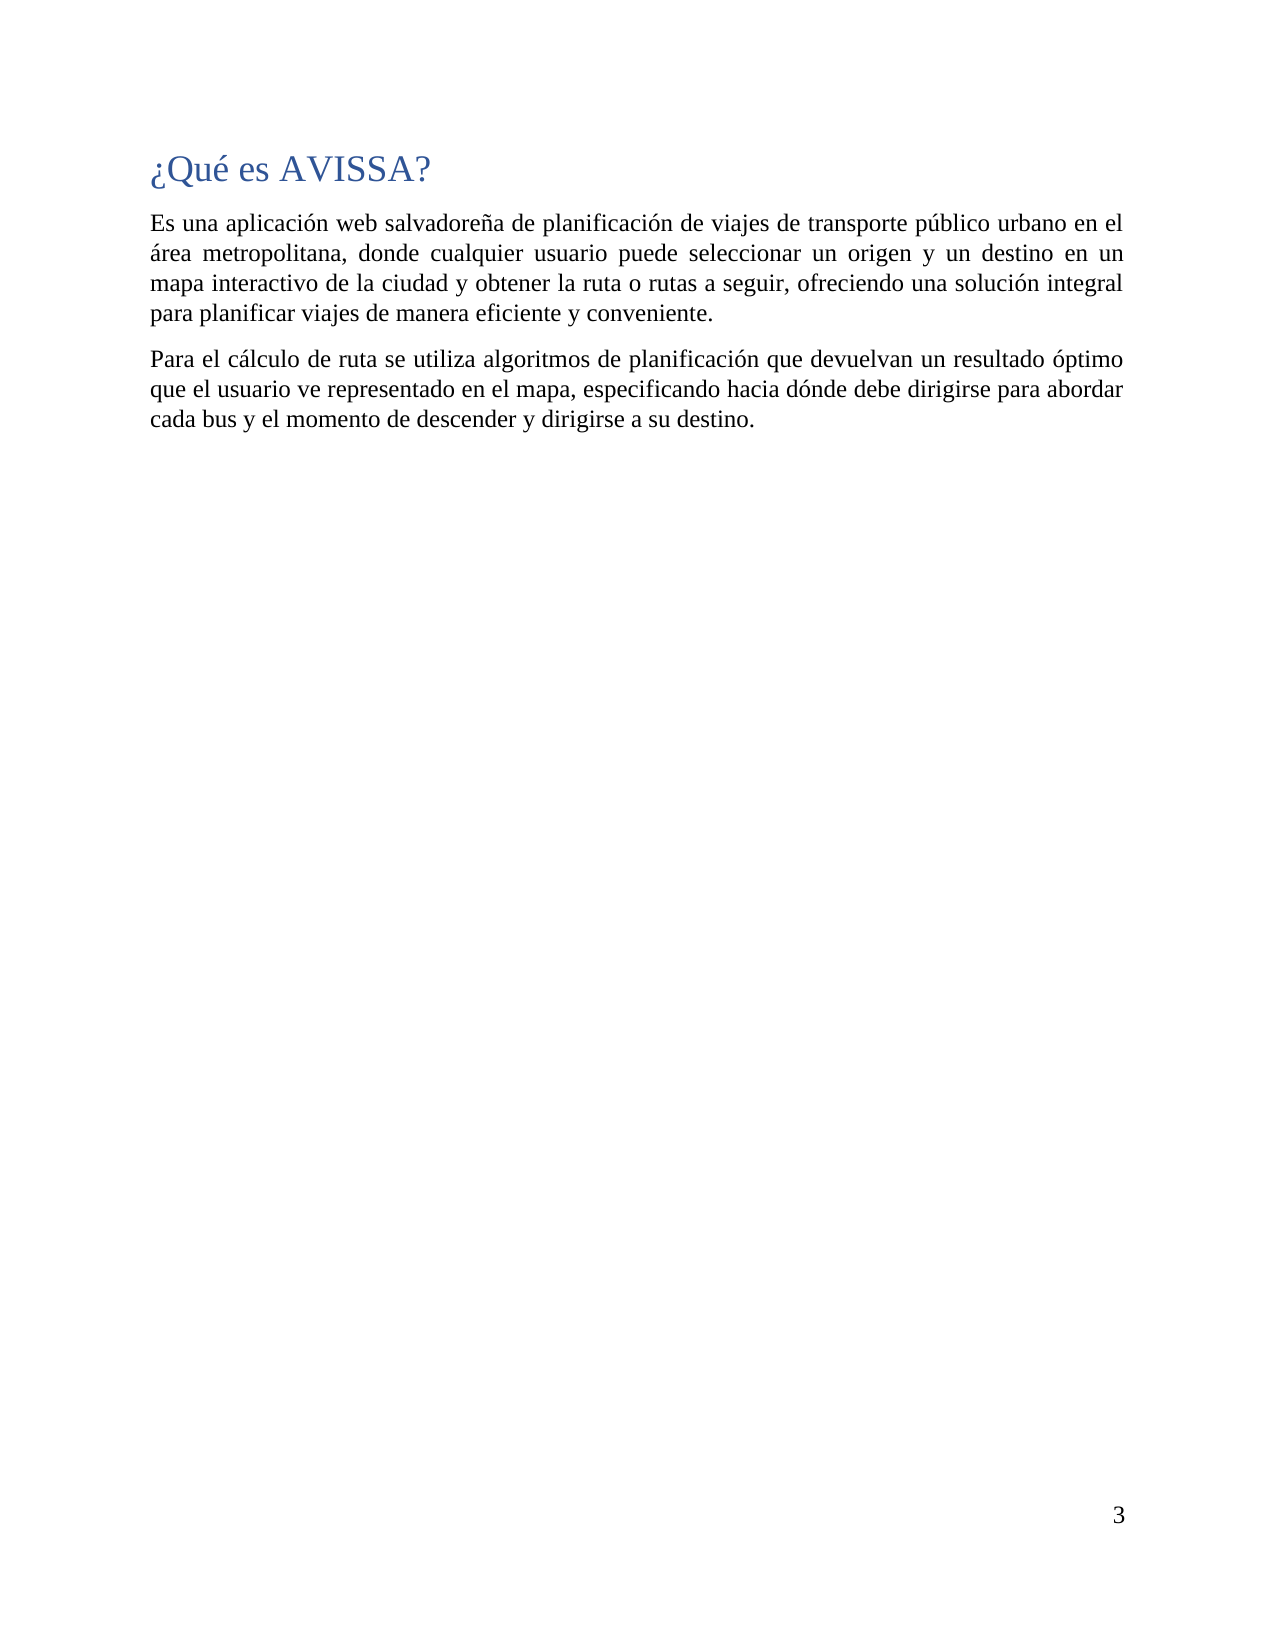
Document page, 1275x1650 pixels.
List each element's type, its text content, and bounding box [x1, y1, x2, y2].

subtitle ¿Qué es AVISSA? [150, 147, 1125, 190]
text Para el cálculo de ruta se utiliza algoritmos de planificación que devuelvan un resultado óptimo que el usuario ve representado en el mapa, especificando hacia dónde debe dirigirse para abordar cada bus y el momento de descender y dirigirse a su destino. [150, 344, 1125, 433]
text Es una aplicación web salvadoreña de planificación de viajes de transporte público urbano en el área metropolitana, donde cualquier usuario puede seleccionar un origen y un destino en un mapa interactivo de la ciudad y obtener la ruta o rutas a seguir, ofreciendo una solución integral para planificar viajes de manera eficiente y conveniente. [150, 208, 1125, 326]
